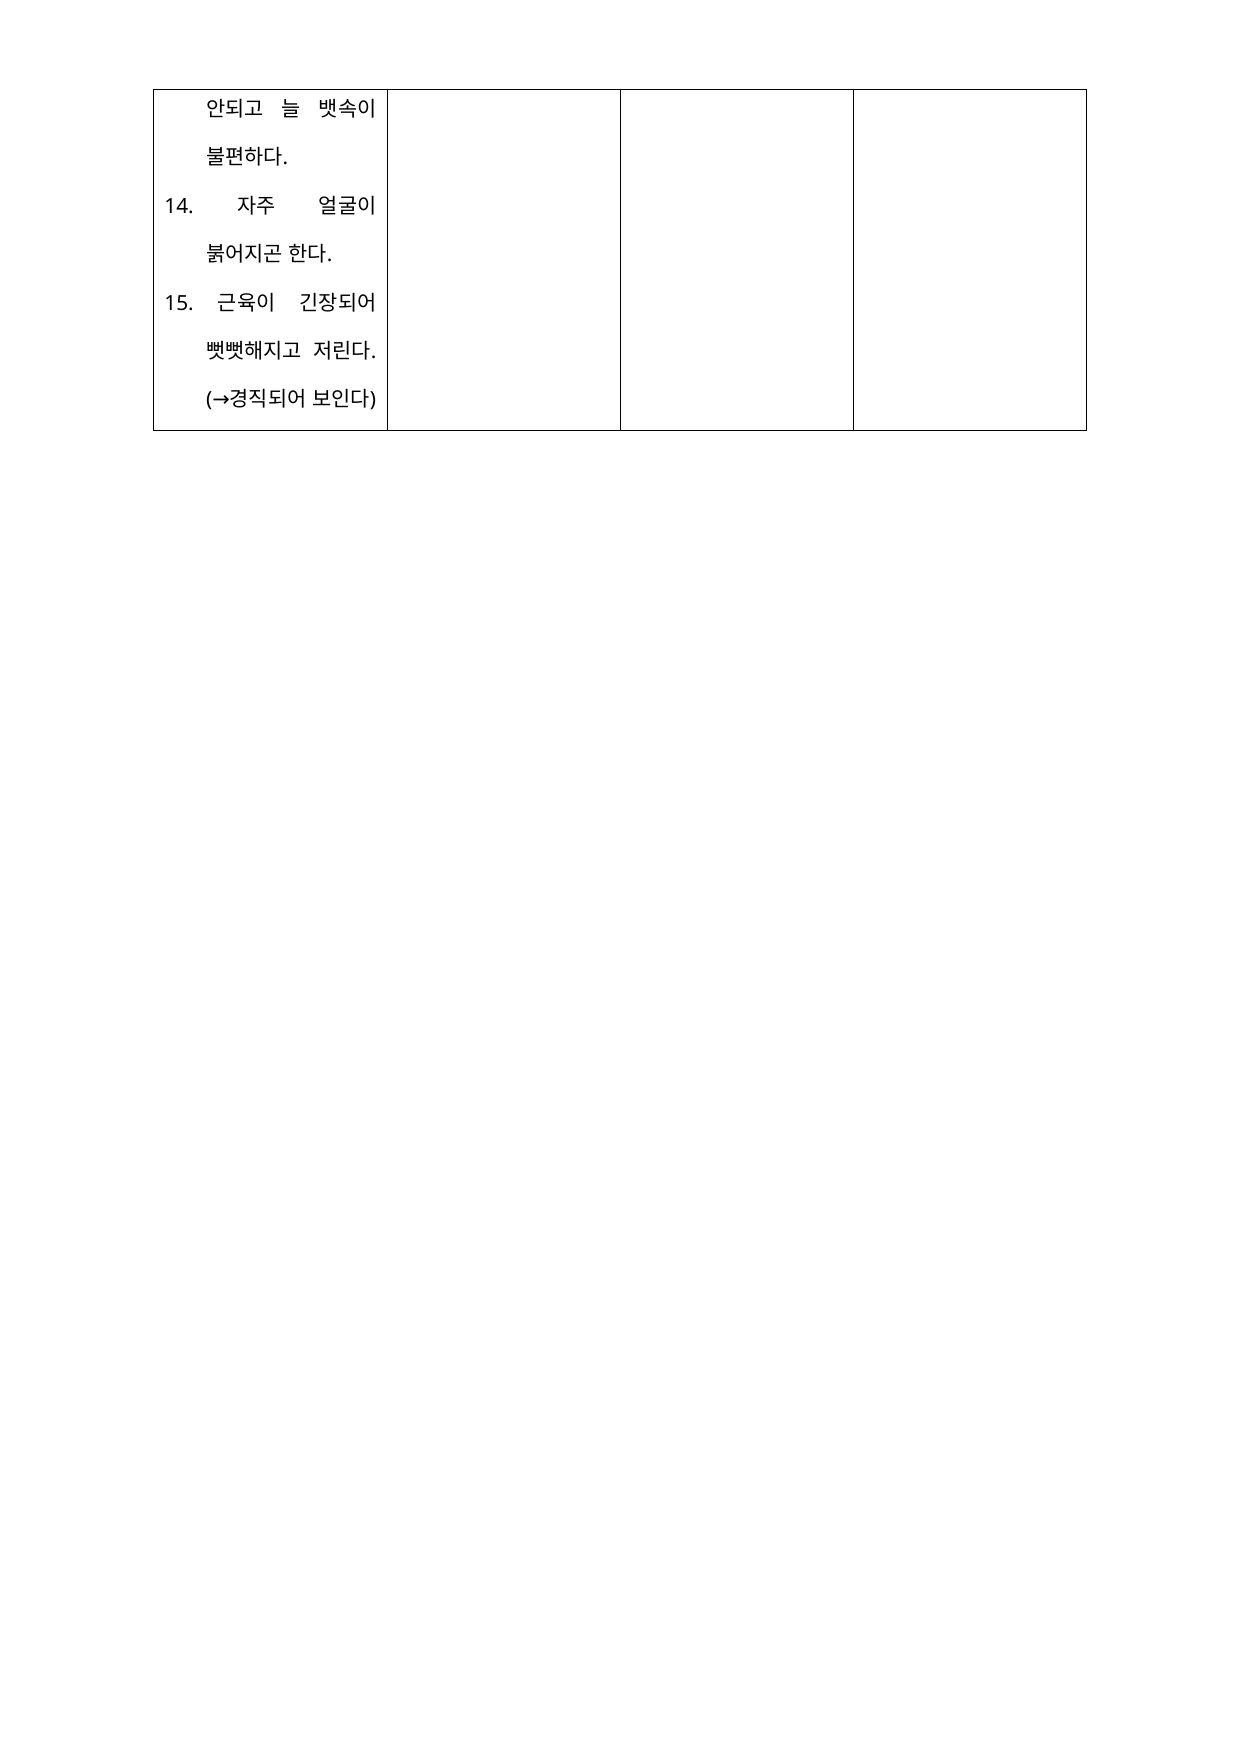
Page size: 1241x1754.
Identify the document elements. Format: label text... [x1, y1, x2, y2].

table_cell [621, 90, 853, 430]
table_cell [854, 90, 1086, 430]
table_cell [388, 90, 620, 430]
table_cell 안되고 늘 뱃속이 불편하다. 14. 자주 얼굴이 붉어지곤 한다. 15. 근육이 긴장되어 뻣뻣해지고 저린다.(→경직되어 보인다) [154, 90, 387, 430]
